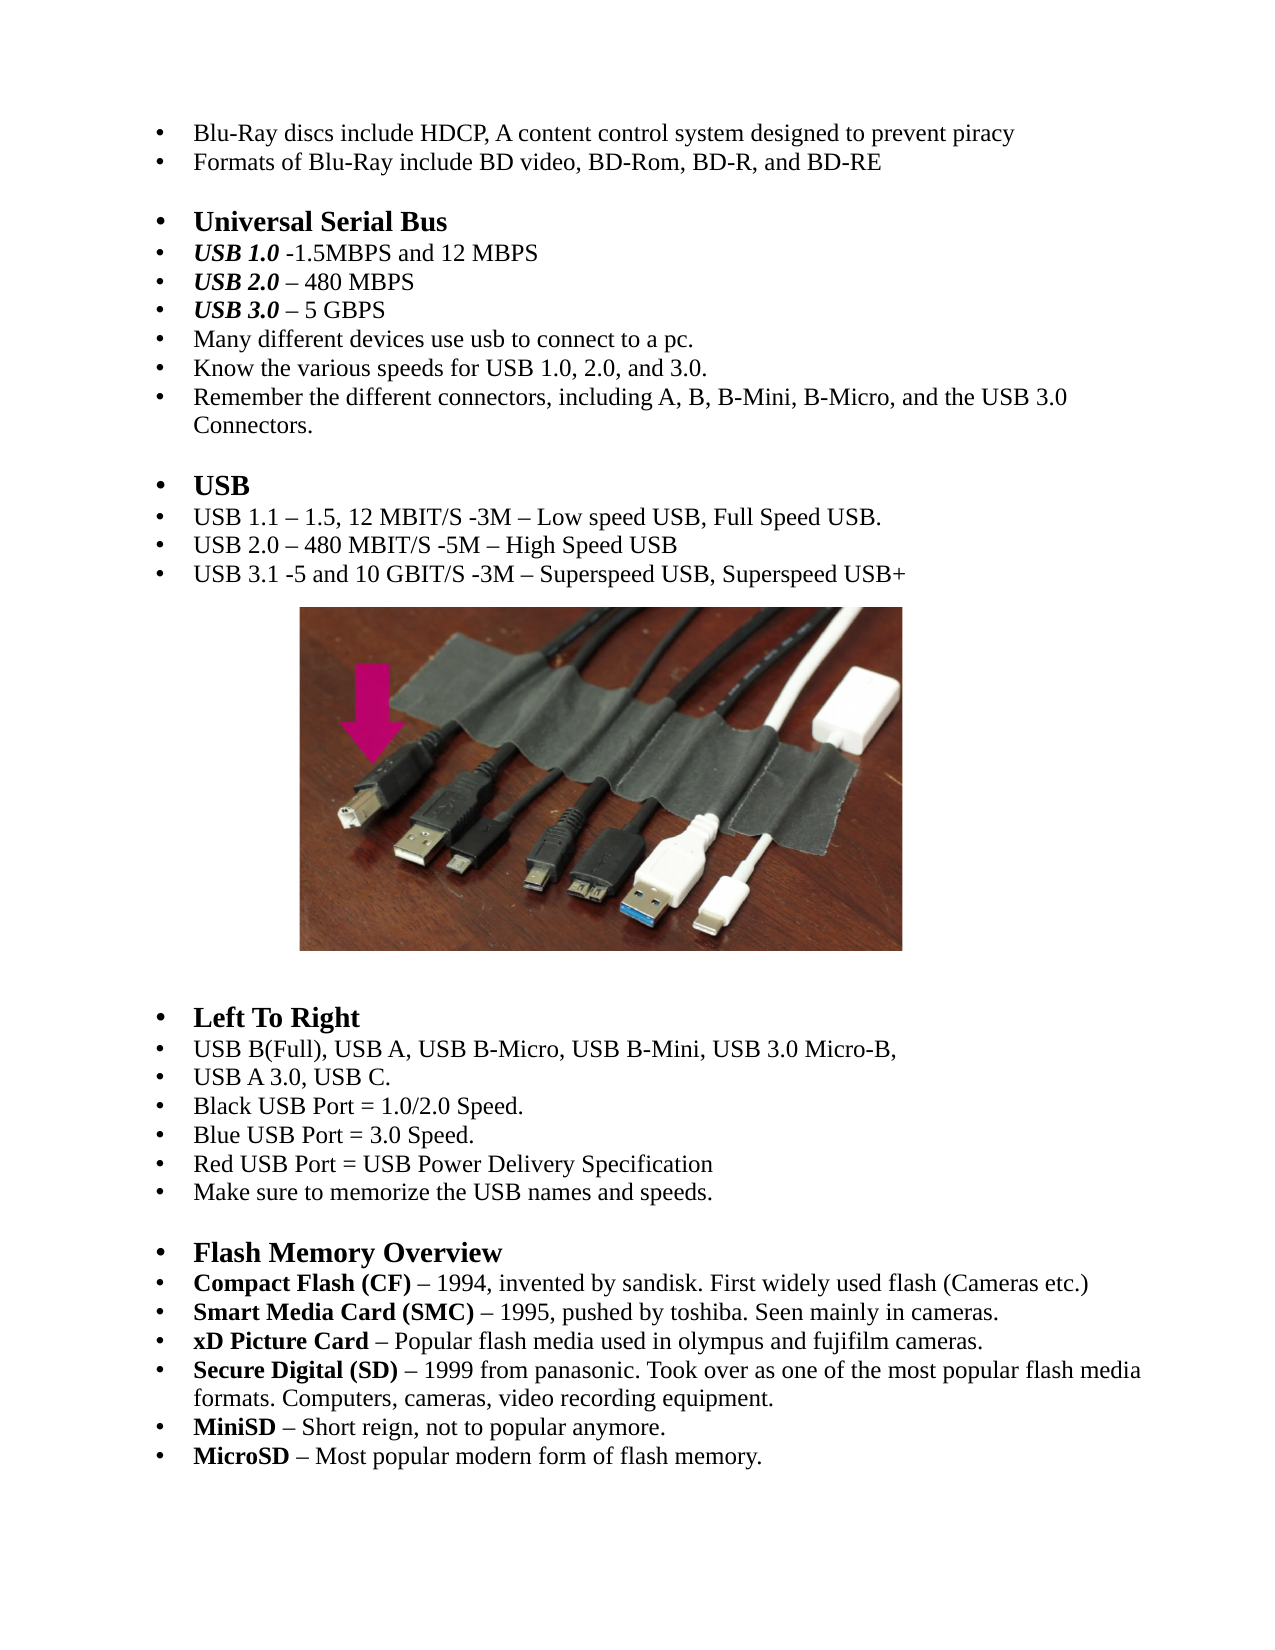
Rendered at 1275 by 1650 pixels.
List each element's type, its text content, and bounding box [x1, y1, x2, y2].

list Universal Serial Bus [156, 204, 1157, 238]
picture [299, 607, 903, 951]
list USB 3.0 – 5 GBPS [156, 296, 1157, 324]
list USB B(Full), USB A, USB B-Micro, USB B-Mini, USB 3.0 Micro-B, [156, 1034, 1157, 1062]
list Compact Flash (CF) – 1994, invented by sandisk. First widely used flash (Cameras etc.) [156, 1268, 1157, 1297]
list Left To Right [156, 1000, 1157, 1034]
list Remember the different connectors, including A, B, B-Mini, B-Micro, and the USB 3.0 Connectors. [156, 382, 1157, 439]
list xD Picture Card – Popular flash media used in olympus and fujifilm cameras. [156, 1326, 1157, 1355]
list USB 3.1 -5 and 10 GBIT/S -3M – Superspeed USB, Superspeed USB+ [156, 559, 1157, 588]
list Blue USB Port = 3.0 Speed. [156, 1120, 1157, 1149]
list Know the various speeds for USB 1.0, 2.0, and 3.0. [156, 353, 1157, 382]
list MiniSD – Short reign, not to popular anymore. [156, 1412, 1157, 1441]
list Flash Memory Overview [156, 1235, 1157, 1268]
list USB 2.0 – 480 MBPS [156, 267, 1157, 296]
list Many different devices use usb to connect to a pc. [156, 324, 1157, 353]
list Make sure to memorize the USB names and speeds. [156, 1177, 1157, 1206]
list USB 1.0 -1.5MBPS and 12 MBPS [156, 238, 1157, 267]
list Red USB Port = USB Power Delivery Specification [156, 1149, 1157, 1177]
list Formats of Blu-Ray include BD video, BD-Rom, BD-R, and BD-RE [156, 147, 1157, 176]
list USB 1.1 – 1.5, 12 MBIT/S -3M – Low speed USB, Full Speed USB. [156, 502, 1157, 530]
list Smart Media Card (SMC) – 1995, pushed by toshiba. Seen mainly in cameras. [156, 1297, 1157, 1326]
list USB [156, 468, 1157, 502]
list Black USB Port = 1.0/2.0 Speed. [156, 1091, 1157, 1120]
list USB 2.0 – 480 MBIT/S -5M – High Speed USB [156, 530, 1157, 559]
list USB A 3.0, USB C. [156, 1062, 1157, 1091]
list Secure Digital (SD) – 1999 from panasonic. Took over as one of the most popular flash media formats. Computers, cameras, video recording equipment. [156, 1355, 1157, 1412]
list Blu-Ray discs include HDCP, A content control system designed to prevent piracy [156, 118, 1157, 147]
list MicroSD – Most popular modern form of flash memory. [156, 1441, 1157, 1470]
